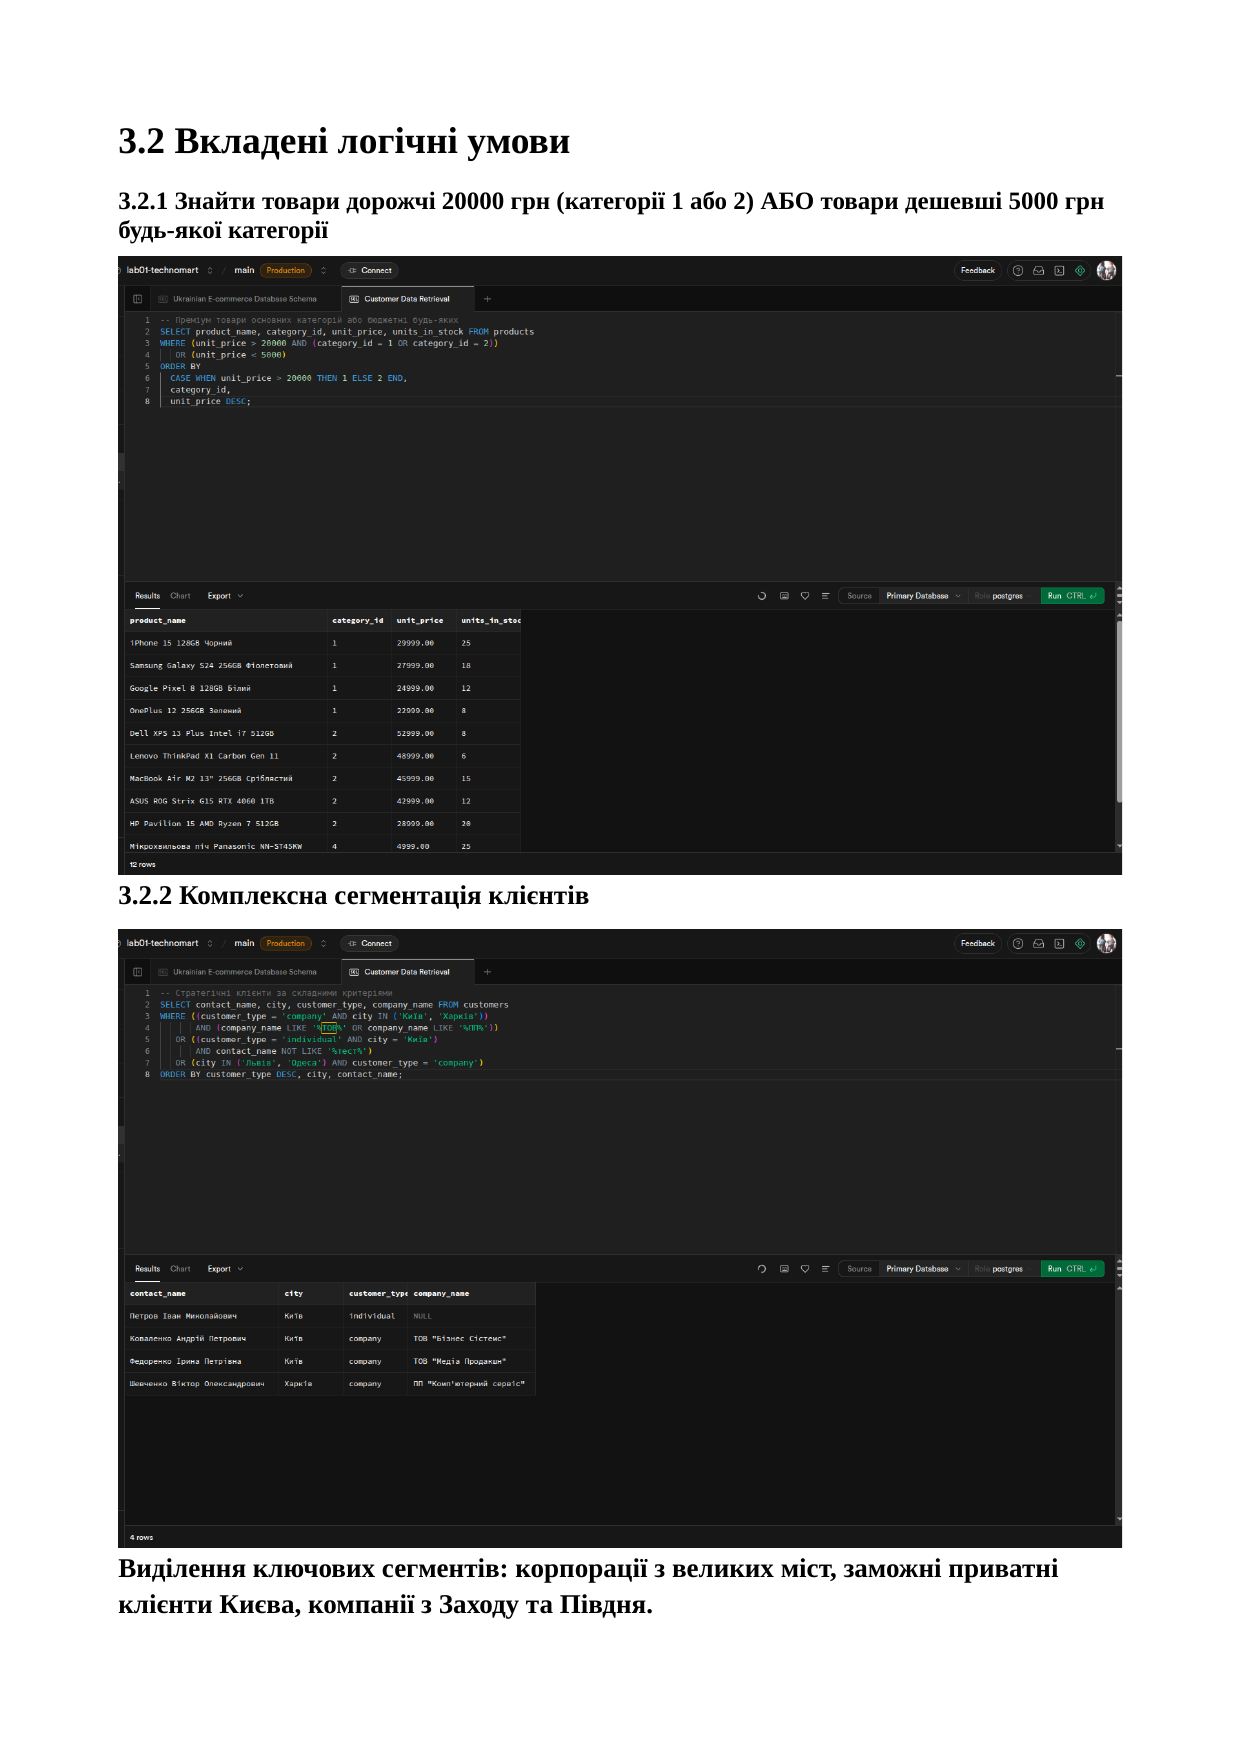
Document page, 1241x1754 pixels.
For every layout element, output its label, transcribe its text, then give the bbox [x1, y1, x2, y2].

subtitle 3.2.1 Знайти товари дорожчі 20000 грн (категорії 1 або 2) АБО товари дешевші 5000 грн будь-якої категорії [118, 186, 1122, 244]
text 3.2.2 Комплексна сегментація клієнтів [118, 875, 1122, 910]
picture [118, 256, 1123, 875]
picture [118, 929, 1123, 1548]
text Виділення ключових сегментів: корпорації з великих міст, заможні приватні клієнти Києва, компанії з Заходу та Півдня. [118, 1548, 1122, 1619]
subtitle 3.2 Вкладені логічні умови [118, 118, 1122, 161]
